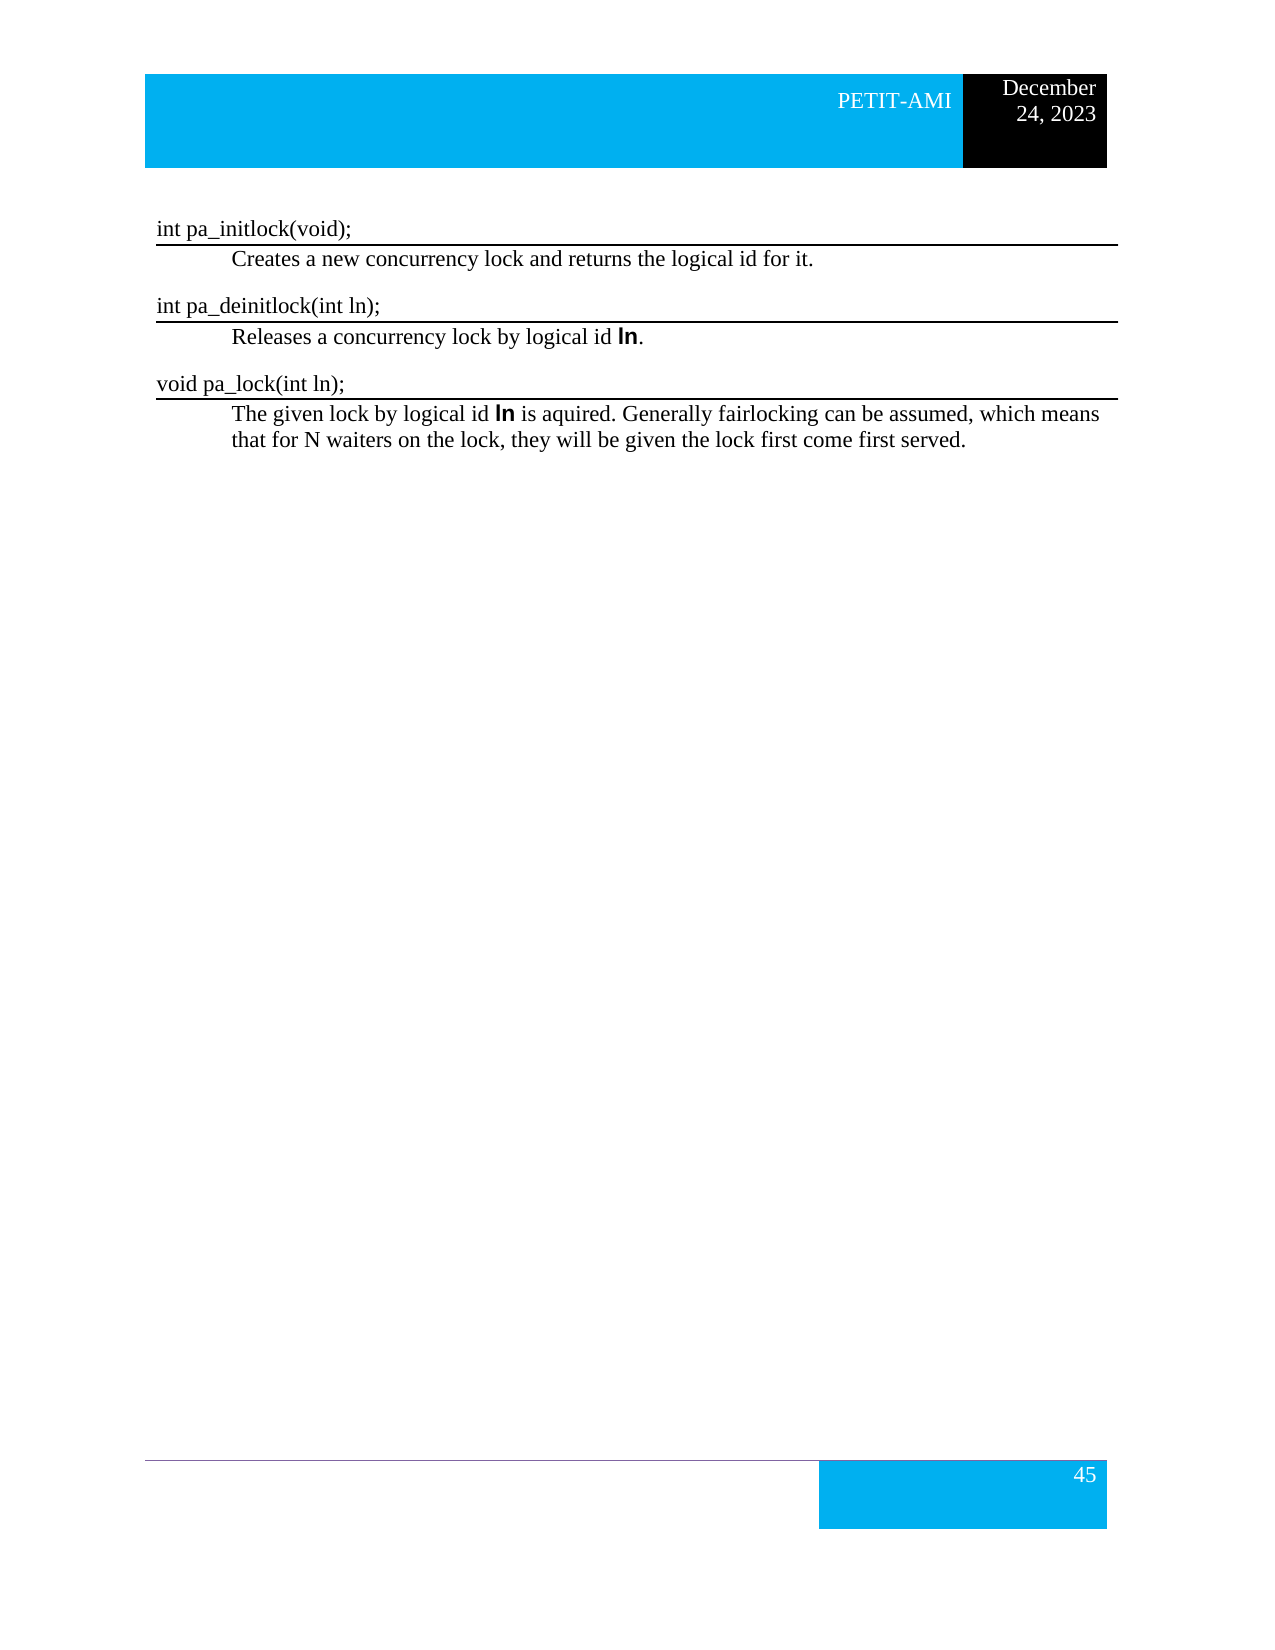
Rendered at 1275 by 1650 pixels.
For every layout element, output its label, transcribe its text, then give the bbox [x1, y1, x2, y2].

text int pa_deinitlock(int ln); [156, 293, 1118, 321]
text Creates a new concurrency lock and returns the logical id for it. [231, 246, 1118, 272]
text int pa_initlock(void); [156, 215, 1118, 244]
text Releases a concurrency lock by logical id ln. [231, 323, 1118, 349]
text The given lock by logical id ln is aquired. Generally fairlocking can be assumed, which means that for N waiters on the lock, they will be given the lock first come first served. [231, 400, 1118, 453]
text void pa_lock(int ln); [156, 370, 1118, 398]
